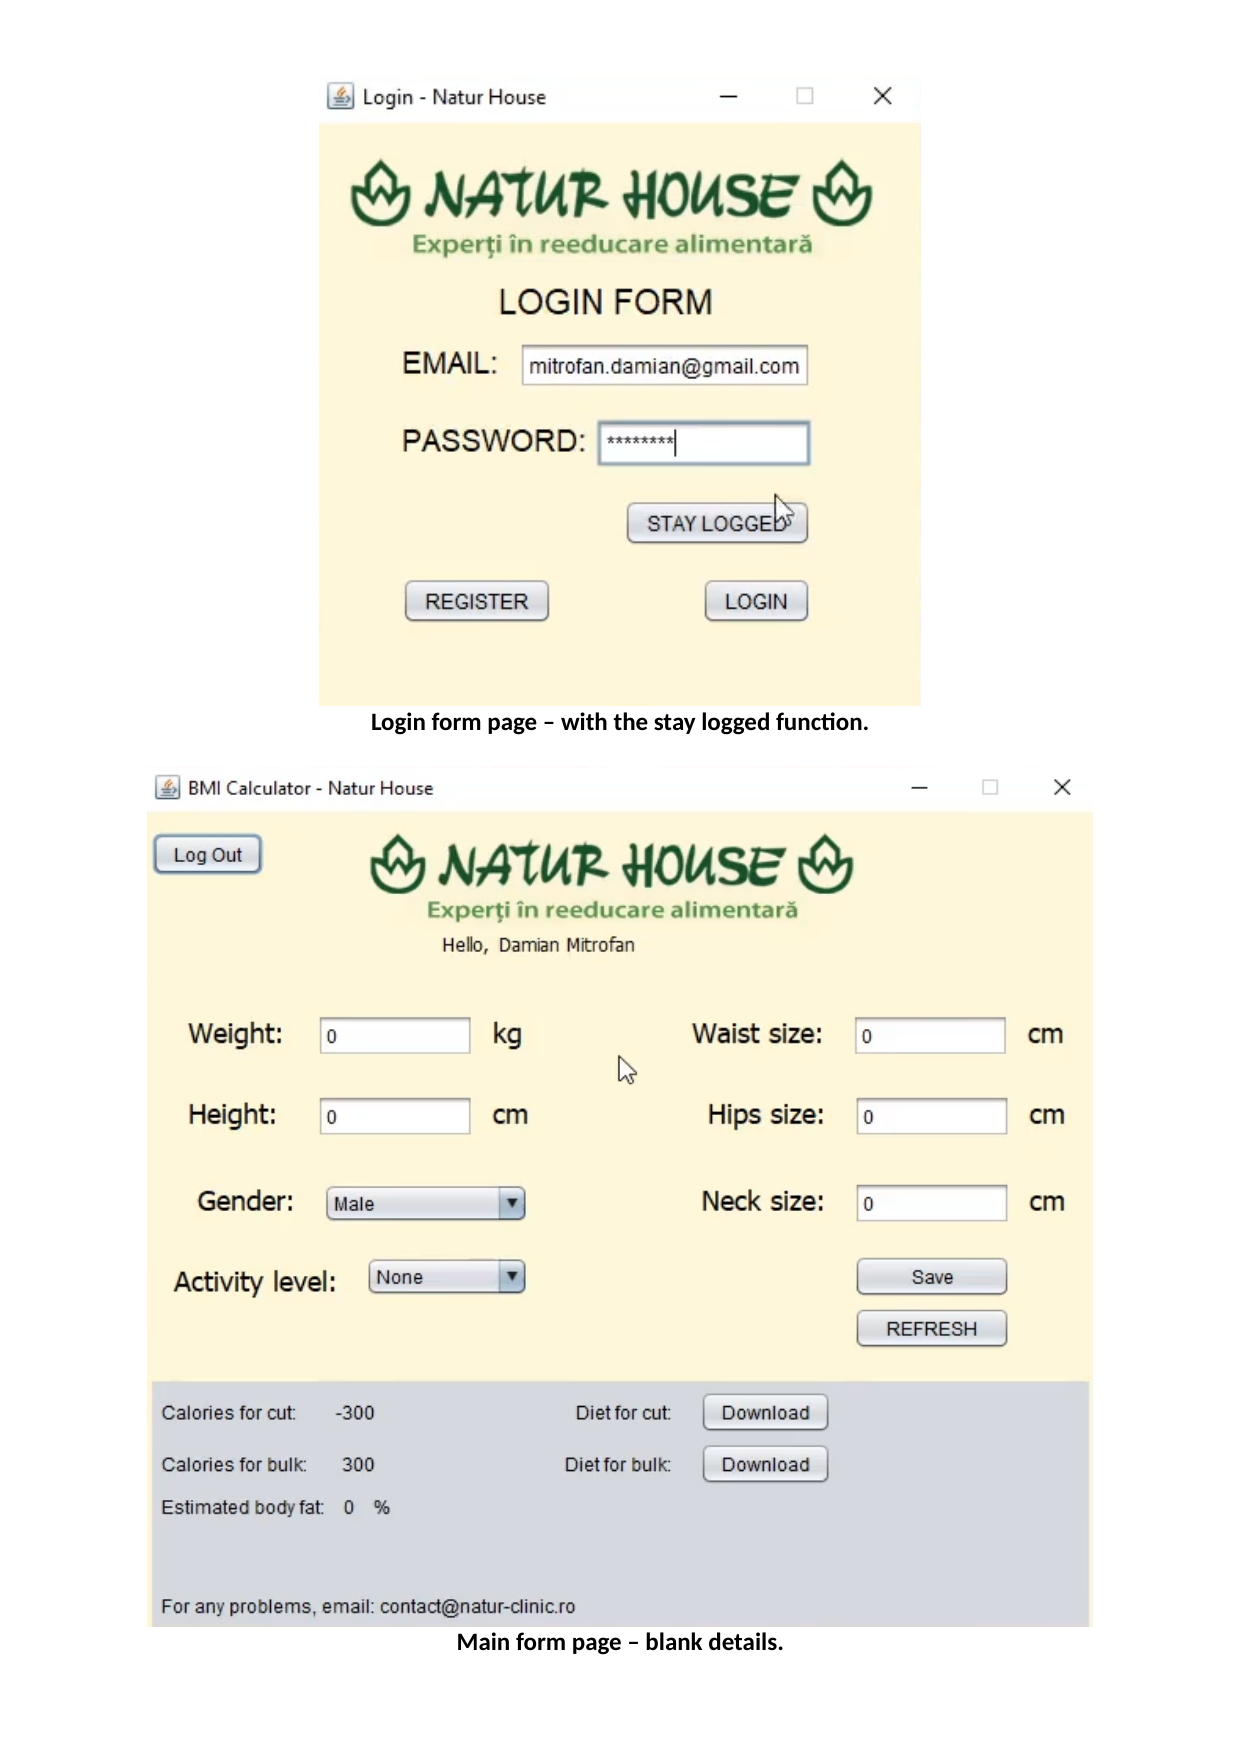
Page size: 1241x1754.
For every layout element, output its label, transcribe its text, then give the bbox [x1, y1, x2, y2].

text Login form page – with the stay logged function. [75, 706, 1165, 736]
text Main form page – blank details. [75, 1626, 1165, 1657]
